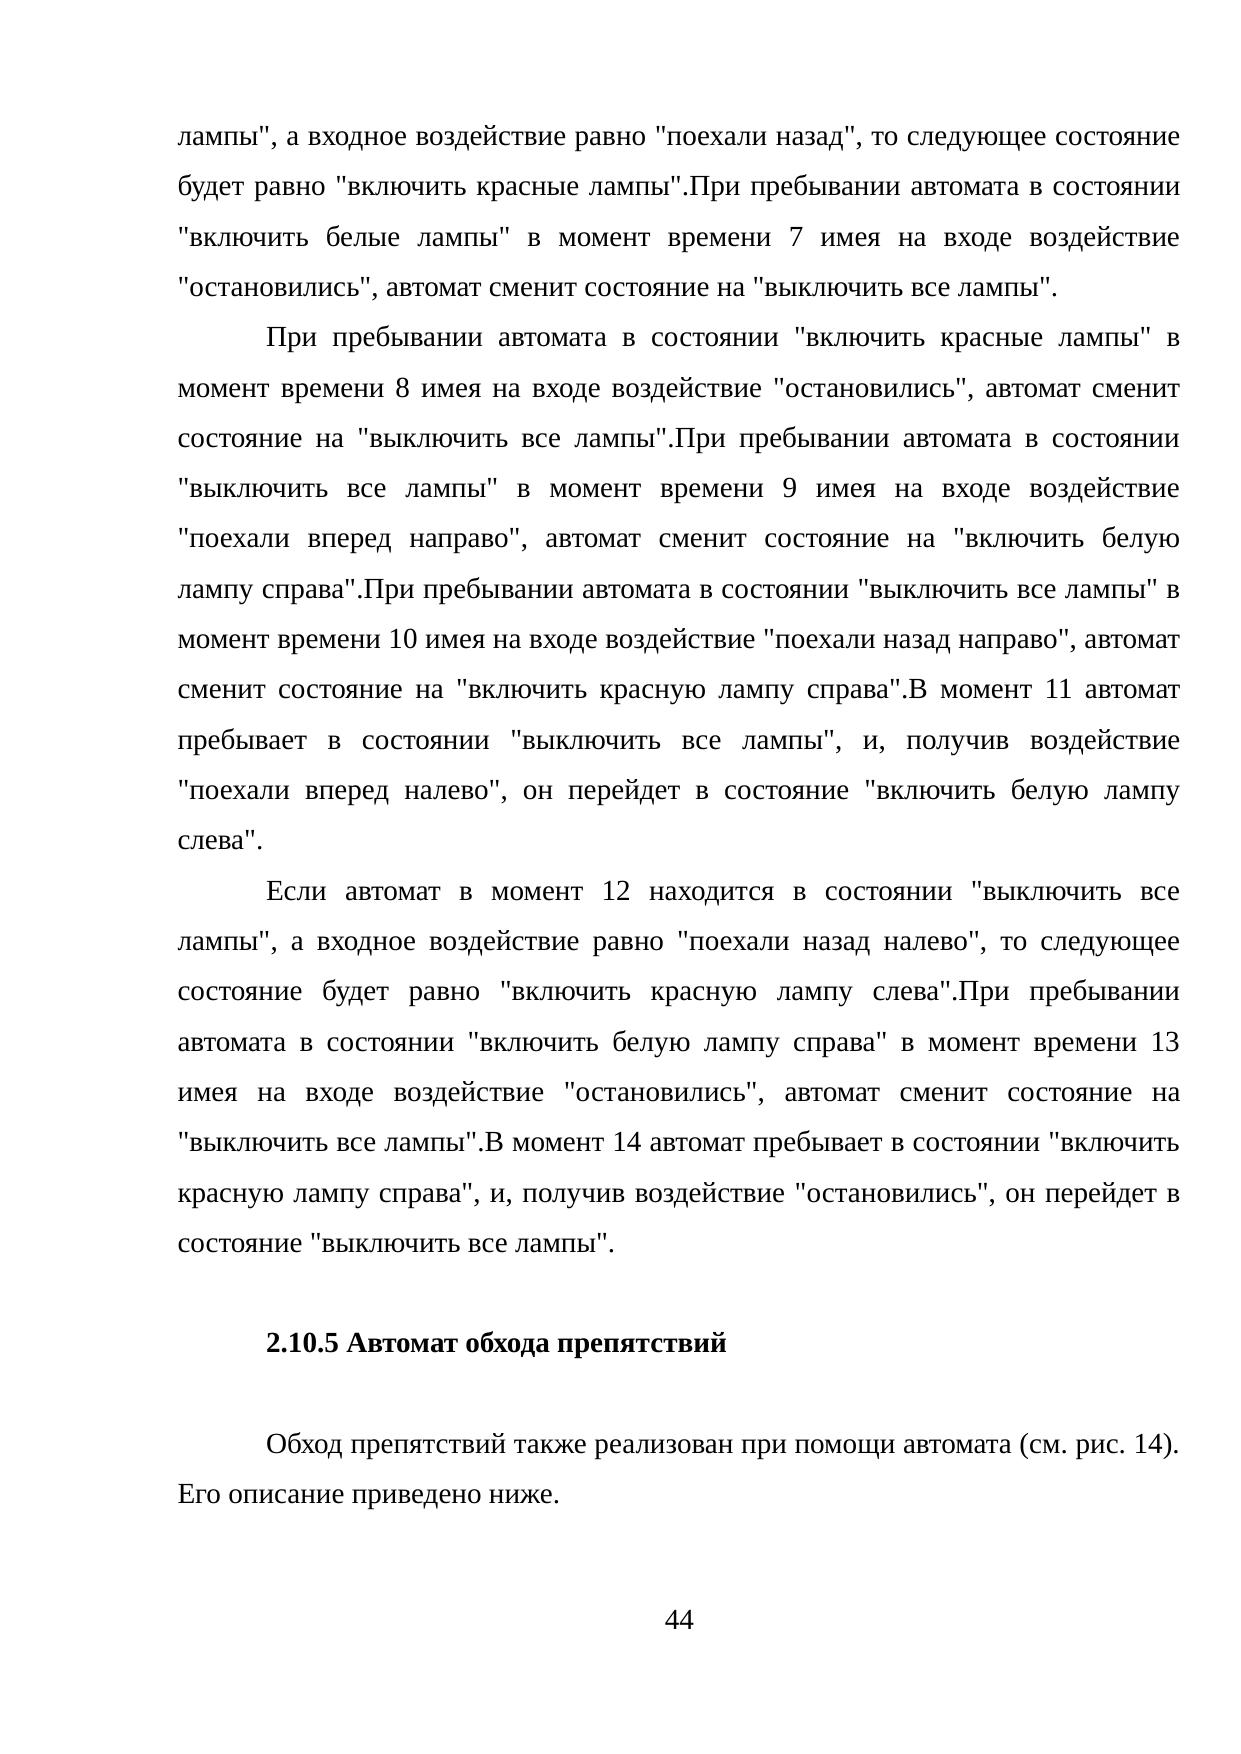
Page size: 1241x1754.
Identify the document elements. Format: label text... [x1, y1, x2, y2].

text Если автомат в момент 12 находится в состоянии "выключить все лампы", а входное воздействие равно "поехали назад налево", то следующее состояние будет равно "включить красную лампу слева".При пребывании автомата в состоянии "включить белую лампу справа" в момент времени 13 имея на входе воздействие "остановились", автомат сменит состояние на "выключить все лампы".В момент 14 автомат пребывает в состоянии "включить красную лампу справа", и, получив воздействие "остановились", он перейдет в состояние "выключить все лампы". [177, 873, 1181, 1258]
text Обход препятствий также реализован при помощи автомата (см. рис. 14). Его описание приведено ниже. [177, 1426, 1181, 1510]
text лампы", а входное воздействие равно "поехали назад", то следующее состояние будет равно "включить красные лампы".При пребывании автомата в состоянии "включить белые лампы" в момент времени 7 имея на входе воздействие "остановились", автомат сменит состояние на "выключить все лампы". [177, 118, 1181, 303]
subtitle 2.10.5 Автомат обхода препятствий [177, 1326, 1181, 1359]
text При пребывании автомата в состоянии "включить красные лампы" в момент времени 8 имея на входе воздействие "остановились", автомат сменит состояние на "выключить все лампы".При пребывании автомата в состоянии "выключить все лампы" в момент времени 9 имея на входе воздействие "поехали вперед направо", автомат сменит состояние на "включить белую лампу справа".При пребывании автомата в состоянии "выключить все лампы" в момент времени 10 имея на входе воздействие "поехали назад направо", автомат сменит состояние на "включить красную лампу справа".В момент 11 автомат пребывает в состоянии "выключить все лампы", и, получив воздействие "поехали вперед налево", он перейдет в состояние "включить белую лампу слева". [177, 319, 1181, 856]
